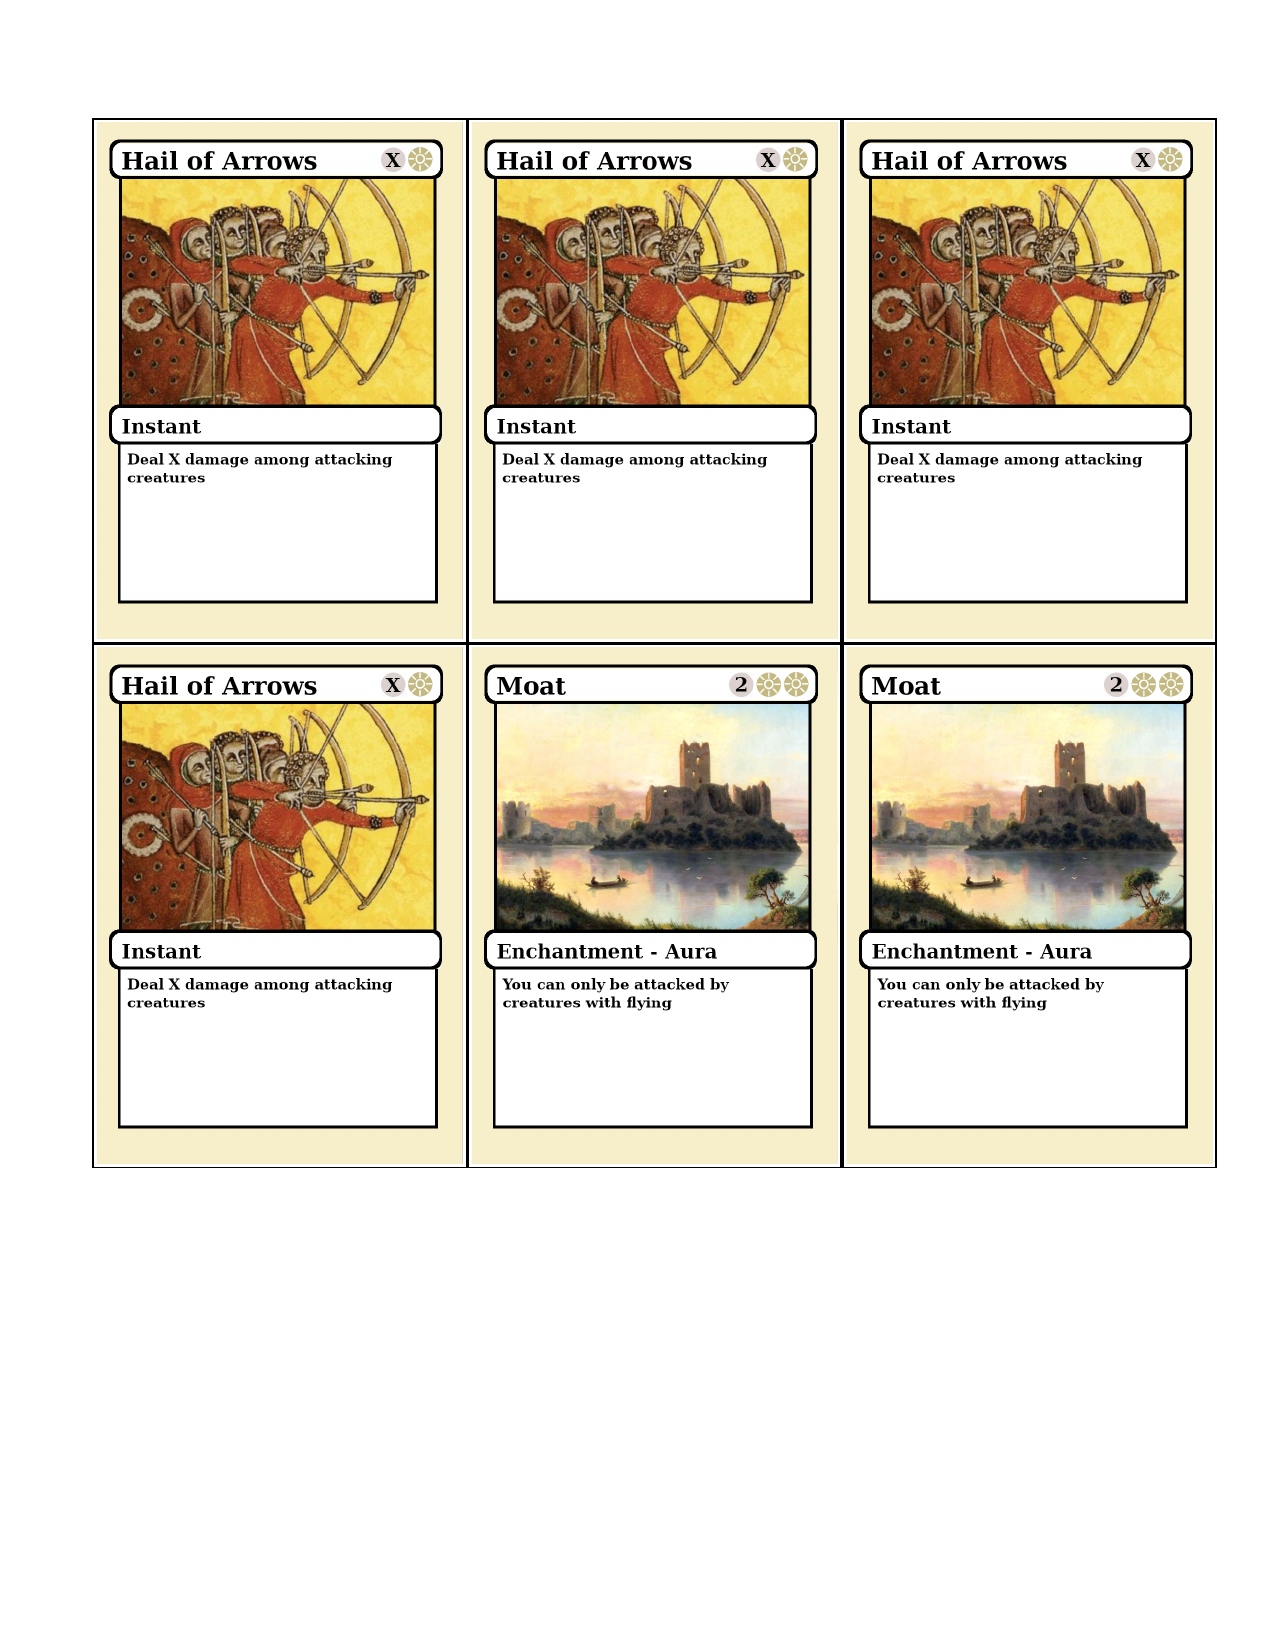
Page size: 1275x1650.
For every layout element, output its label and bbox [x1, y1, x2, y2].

picture [471, 647, 838, 1164]
picture [846, 122, 1213, 639]
picture [846, 647, 1213, 1164]
picture [96, 122, 463, 639]
picture [96, 647, 463, 1164]
picture [471, 122, 838, 639]
